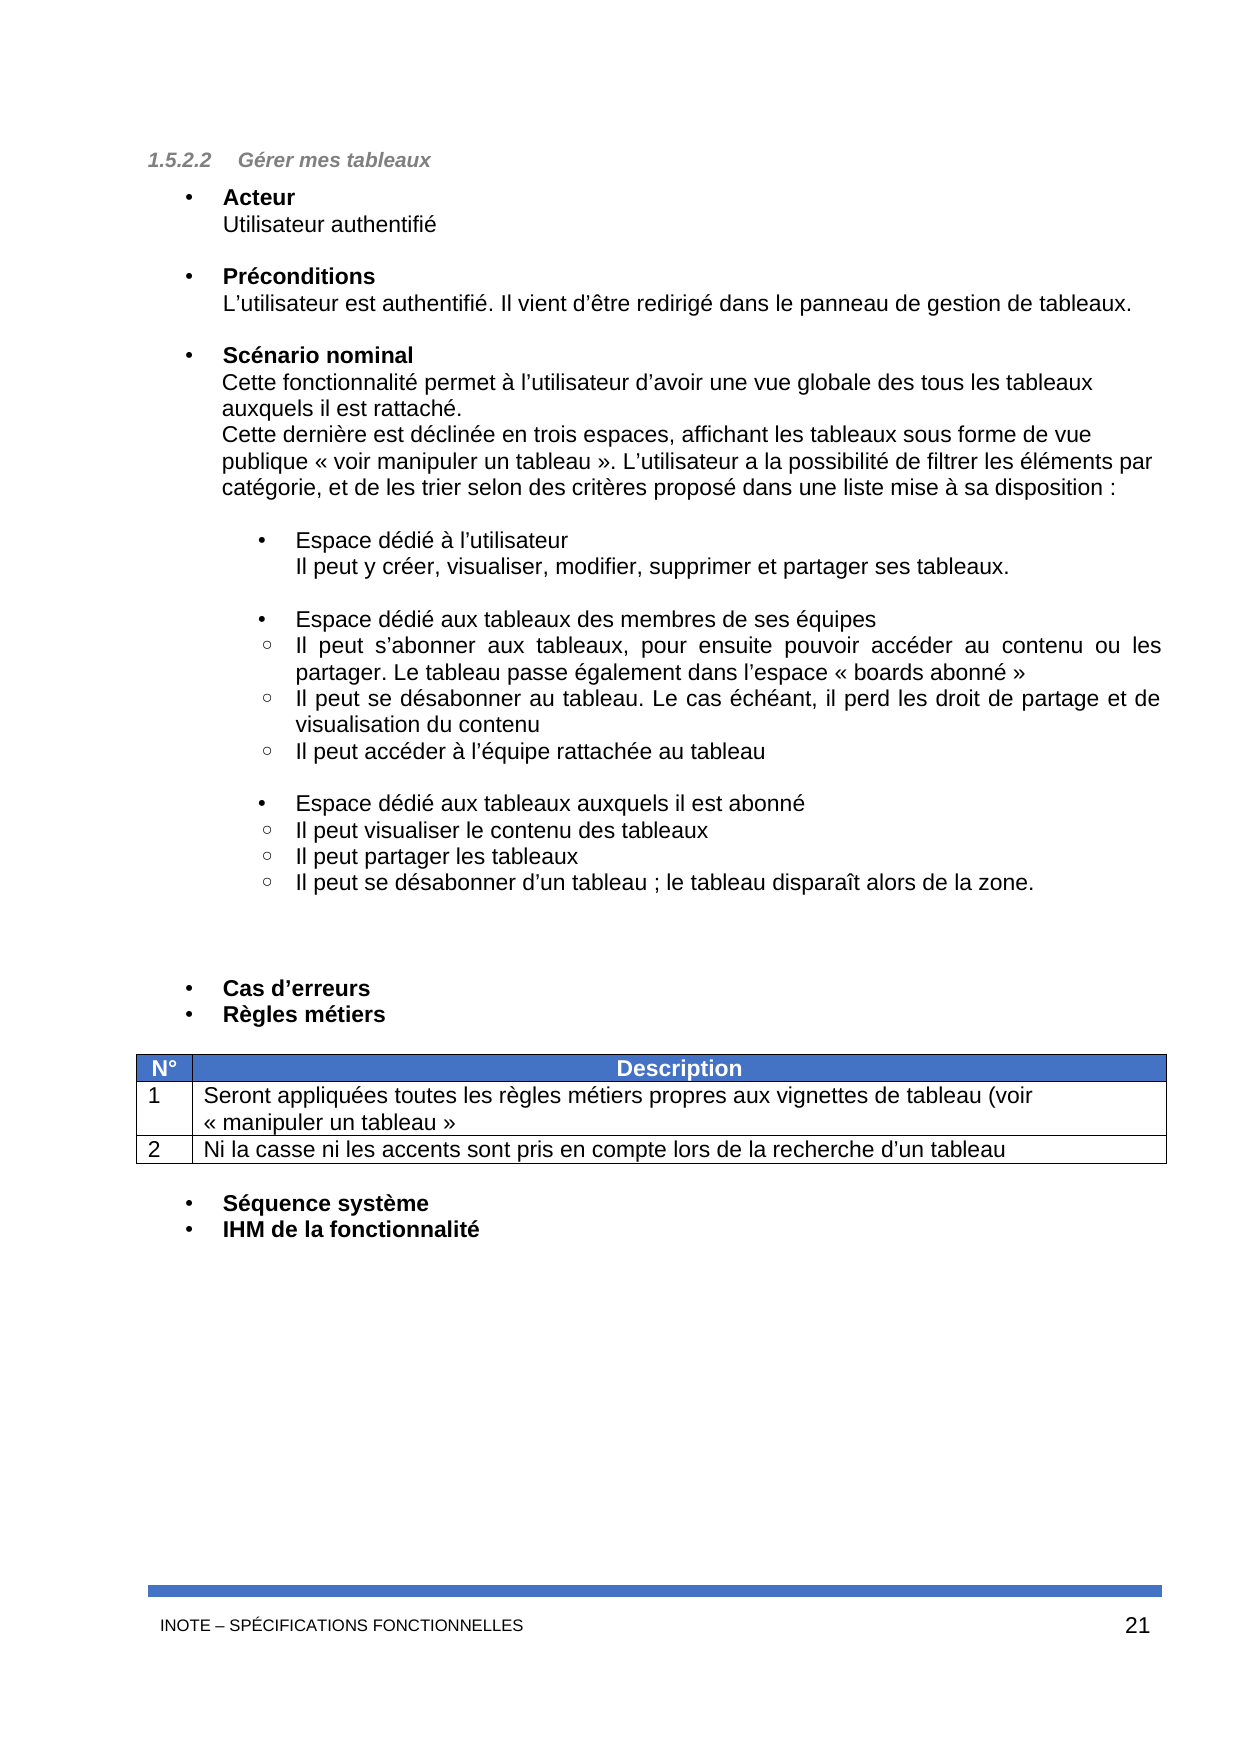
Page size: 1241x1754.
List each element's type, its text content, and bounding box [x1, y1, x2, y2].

list Espace dédié aux tableaux des membres de ses équipes [258, 606, 1162, 632]
table_cell Seront appliquées toutes les règles métiers propres aux vignettes de tableau (voir « manipuler un tableau » [193, 1082, 1166, 1135]
table_header N° [137, 1055, 192, 1081]
list Espace dédié à l’utilisateur [258, 527, 1162, 553]
text Cette fonctionnalité permet à l’utilisateur d’avoir une vue globale des tous les tableaux auxquels il est rattaché. [222, 369, 1162, 421]
list Règles métiers [185, 1001, 1162, 1027]
list Il peut se désabonner d’un tableau ; le tableau disparaît alors de la zone. [258, 869, 1162, 896]
table_cell 1 [137, 1082, 192, 1135]
list Utilisateur authentifié [185, 211, 1162, 237]
text Cette dernière est déclinée en trois espaces, affichant les tableaux sous forme de vue publique « voir manipuler un tableau ». L’utilisateur a la possibilité de filtrer les éléments par catégorie, et de les trier selon des critères proposé dans une liste mise à sa disposition : [222, 421, 1162, 500]
list Espace dédié aux tableaux auxquels il est abonné [258, 790, 1162, 817]
list Cas d’erreurs [185, 975, 1162, 1001]
subtitle Gérer mes tableaux [148, 148, 1162, 172]
table_cell Ni la casse ni les accents sont pris en compte lors de la recherche d’un tableau [193, 1136, 1166, 1162]
list Il peut y créer, visualiser, modifier, supprimer et partager ses tableaux. [258, 553, 1162, 579]
list Il peut visualiser le contenu des tableaux [258, 817, 1162, 843]
list Il peut s’abonner aux tableaux, pour ensuite pouvoir accéder au contenu ou les partager. Le tableau passe également dans l’espace « boards abonné » [258, 632, 1162, 685]
list Préconditions [185, 263, 1162, 289]
list Il peut se désabonner au tableau. Le cas échéant, il perd les droit de partage et de visualisation du contenu [258, 685, 1162, 738]
table_cell 2 [137, 1136, 192, 1162]
list Il peut accéder à l’équipe rattachée au tableau [258, 738, 1162, 764]
table_header Description [193, 1055, 1166, 1081]
list Acteur [185, 184, 1162, 211]
list Séquence système [185, 1190, 1162, 1216]
list Il peut partager les tableaux [258, 843, 1162, 869]
list L’utilisateur est authentifié. Il vient d’être redirigé dans le panneau de gestion de tableaux. [185, 289, 1162, 316]
list Scénario nominal [185, 342, 1162, 369]
list IHM de la fonctionnalité [185, 1216, 1162, 1242]
